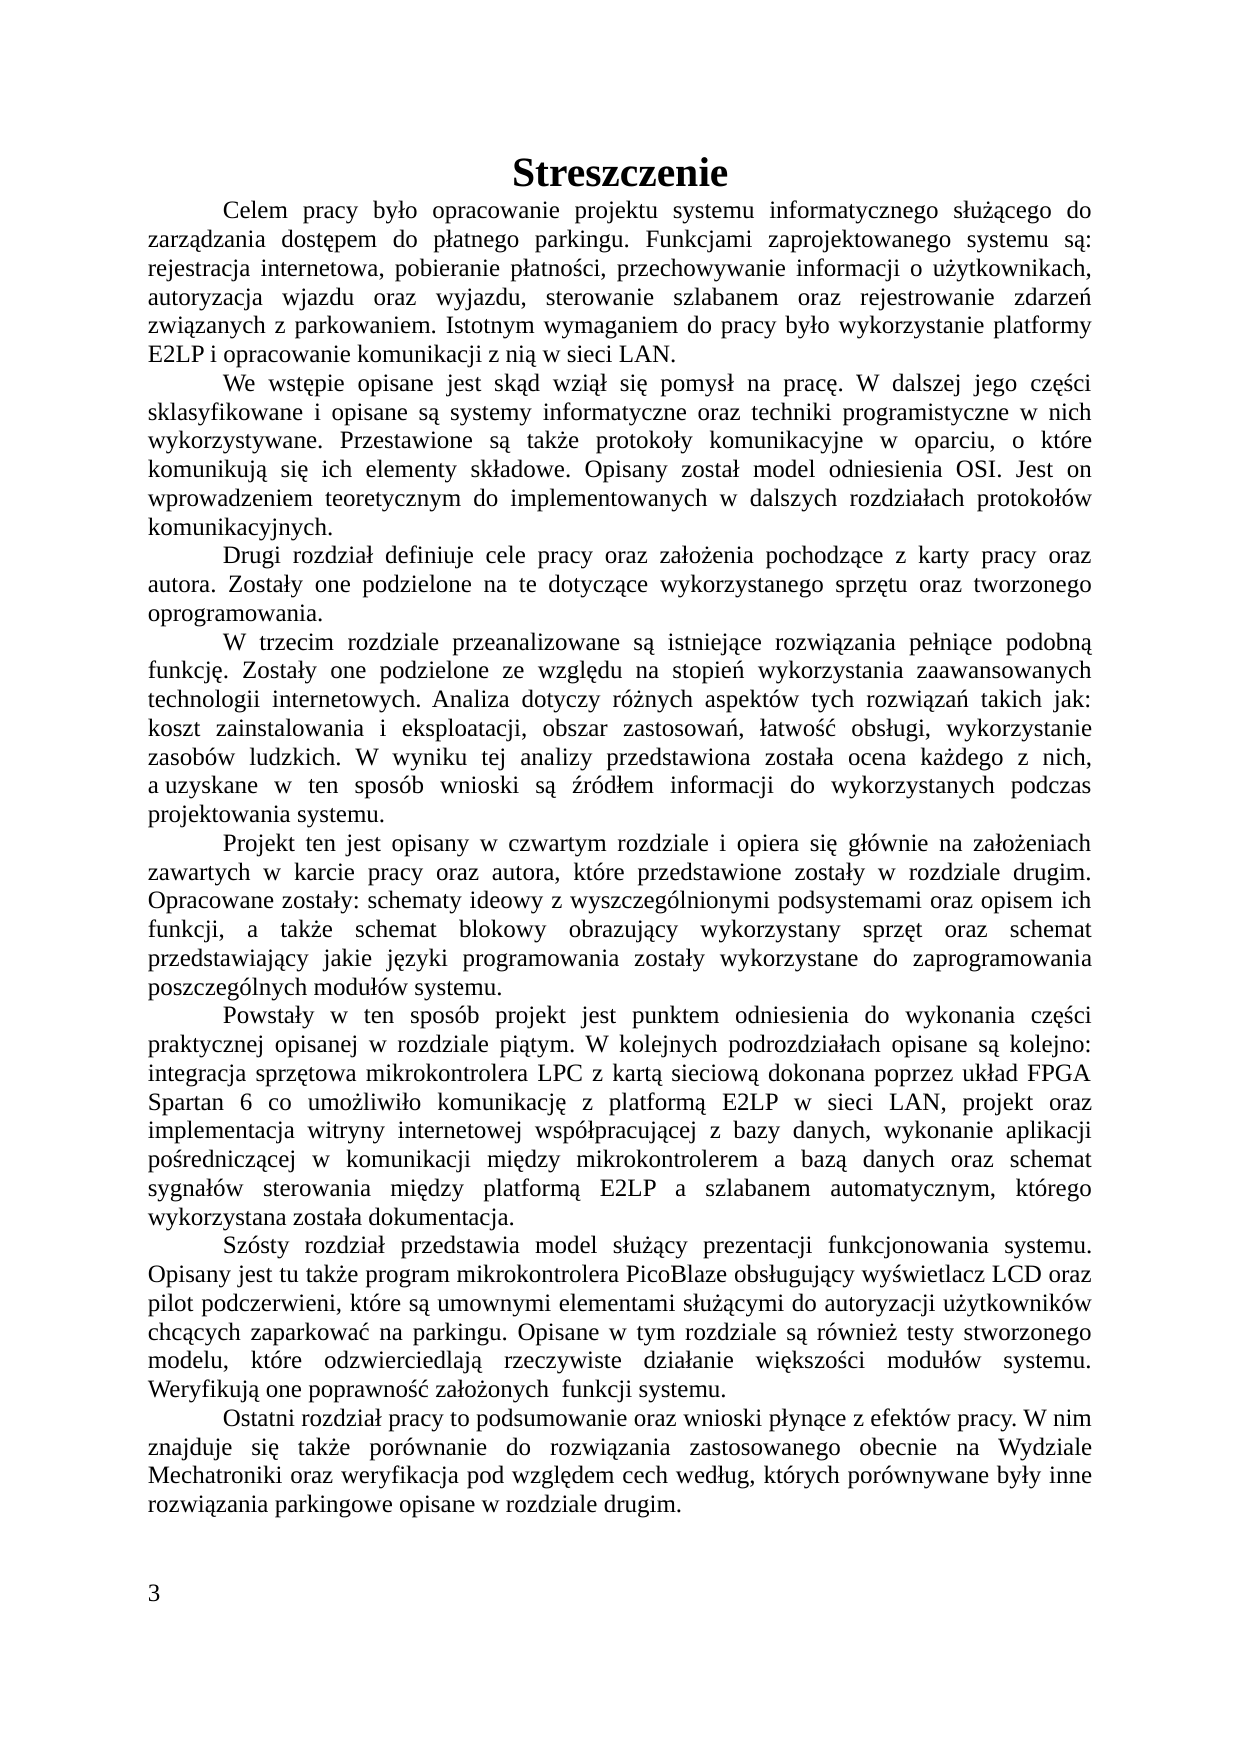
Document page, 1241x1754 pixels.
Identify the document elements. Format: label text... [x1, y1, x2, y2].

text Drugi rozdział definiuje cele pracy oraz założenia pochodzące z karty pracy oraz autora. Zostały one podzielone na te dotyczące wykorzystanego sprzętu oraz tworzonego oprogramowania. [148, 541, 1093, 627]
text Ostatni rozdział pracy to podsumowanie oraz wnioski płynące z efektów pracy. W nim znajduje się także porównanie do rozwiązania zastosowanego obecnie na Wydziale Mechatroniki oraz weryfikacja pod względem cech według, których porównywane były inne rozwiązania parkingowe opisane w rozdziale drugim. [148, 1403, 1093, 1518]
text Celem pracy było opracowanie projektu systemu informatycznego służącego do zarządzania dostępem do płatnego parkingu. Funkcjami zaprojektowanego systemu są: rejestracja internetowa, pobieranie płatności, przechowywanie informacji o użytkownikach, autoryzacja wjazdu oraz wyjazdu, sterowanie szlabanem oraz rejestrowanie zdarzeń związanych z parkowaniem. Istotnym wymaganiem do pracy było wykorzystanie platformy E2LP i opracowanie komunikacji z nią w sieci LAN. [148, 196, 1093, 368]
text Streszczenie [148, 148, 1093, 196]
text W trzecim rozdziale przeanalizowane są istniejące rozwiązania pełniące podobną funkcję. Zostały one podzielone ze względu na stopień wykorzystania zaawansowanych technologii internetowych. Analiza dotyczy różnych aspektów tych rozwiązań takich jak: koszt zainstalowania i eksploatacji, obszar zastosowań, łatwość obsługi, wykorzystanie zasobów ludzkich. W wyniku tej analizy przedstawiona została ocena każdego z nich, a uzyskane w ten sposób wnioski są źródłem informacji do wykorzystanych podczas projektowania systemu. [148, 627, 1093, 828]
text Projekt ten jest opisany w czwartym rozdziale i opiera się głównie na założeniach zawartych w karcie pracy oraz autora, które przedstawione zostały w rozdziale drugim. Opracowane zostały: schematy ideowy z wyszczególnionymi podsystemami oraz opisem ich funkcji, a także schemat blokowy obrazujący wykorzystany sprzęt oraz schemat przedstawiający jakie języki programowania zostały wykorzystane do zaprogramowania poszczególnych modułów systemu. [148, 828, 1093, 1001]
text Powstały w ten sposób projekt jest punktem odniesienia do wykonania części praktycznej opisanej w rozdziale piątym. W kolejnych podrozdziałach opisane są kolejno: integracja sprzętowa mikrokontrolera LPC z kartą sieciową dokonana poprzez układ FPGA Spartan 6 co umożliwiło komunikację z platformą E2LP w sieci LAN, projekt oraz implementacja witryny internetowej współpracującej z bazy danych, wykonanie aplikacji pośredniczącej w komunikacji między mikrokontrolerem a bazą danych oraz schemat sygnałów sterowania między platformą E2LP a szlabanem automatycznym, którego wykorzystana została dokumentacja. [148, 1001, 1093, 1231]
text Szósty rozdział przedstawia model służący prezentacji funkcjonowania systemu. Opisany jest tu także program mikrokontrolera PicoBlaze obsługujący wyświetlacz LCD oraz pilot podczerwieni, które są umownymi elementami służącymi do autoryzacji użytkowników chcących zaparkować na parkingu. Opisane w tym rozdziale są również testy stworzonego modelu, które odzwierciedlają rzeczywiste działanie większości modułów systemu. Weryfikują one poprawność założonych funkcji systemu. [148, 1231, 1093, 1403]
text We wstępie opisane jest skąd wziął się pomysł na pracę. W dalszej jego części sklasyfikowane i opisane są systemy informatyczne oraz techniki programistyczne w nich wykorzystywane. Przestawione są także protokoły komunikacyjne w oparciu, o które komunikują się ich elementy składowe. Opisany został model odniesienia OSI. Jest on wprowadzeniem teoretycznym do implementowanych w dalszych rozdziałach protokołów komunikacyjnych. [148, 368, 1093, 541]
